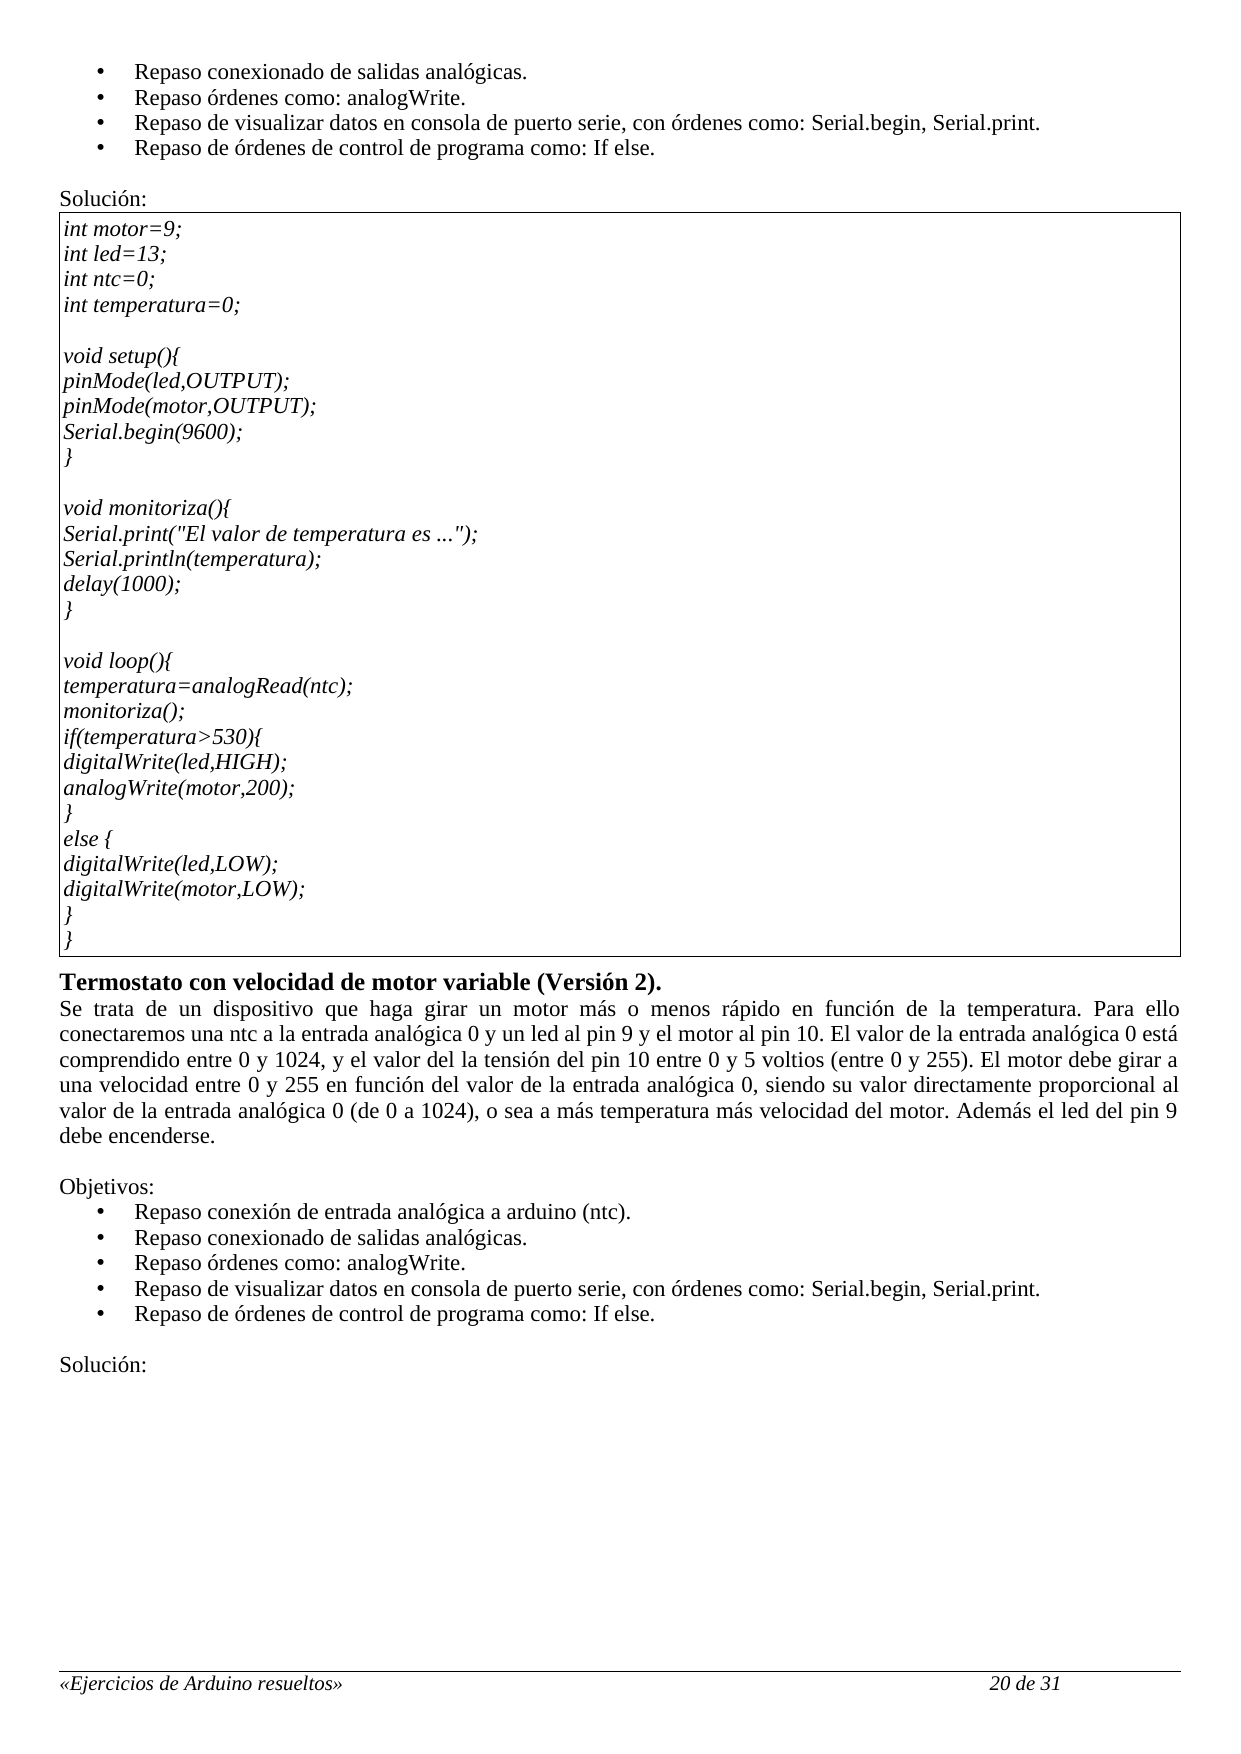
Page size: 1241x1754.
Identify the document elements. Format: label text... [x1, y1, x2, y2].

text Solución: [147, 1352, 1181, 1377]
text temperatura=analogRead(ntc); [176, 669, 1180, 694]
list Repaso conexión de entrada analógica a arduino (ntc). [632, 1199, 1181, 1225]
text } [74, 593, 1180, 618]
list Repaso de visualizar datos en consola de puerto serie, con órdenes como: Serial.begin, Serial.print. [1042, 1276, 1181, 1301]
text pinMode(led,OUTPUT); [183, 364, 1180, 389]
text void monitoriza(){ [60, 491, 1180, 517]
text } [74, 898, 1180, 923]
text else { [74, 822, 1180, 847]
text Serial.begin(9600); [245, 415, 1180, 440]
list Repaso de visualizar datos en consola de puerto serie, con órdenes como: Serial.begin, Serial.print. [1042, 110, 1181, 135]
text Se trata de un dispositivo que haga girar un motor más o menos rápido en función de la temperatura. Para ello conectaremos una ntc a la entrada analógica 0 y un led al pin 9 y el motor al pin 10. El valor de la entrada analógica 0 está comprendido entre 0 y 1024, y el valor del la tensión del pin 10 entre 0 y 5 voltios (entre 0 y 255). El motor debe girar a una velocidad entre 0 y 255 en función del valor de la entrada analógica 0, siendo su valor directamente proporcional al valor de la entrada analógica 0 (de 0 a 1024), o sea a más temperatura más velocidad del motor. Además el led del pin 9 debe encenderse. [216, 1123, 1181, 1148]
text int ntc=0; [158, 262, 1180, 288]
list Repaso conexionado de salidas analógicas. [528, 1225, 1181, 1250]
text Serial.println(temperatura); [324, 542, 1180, 567]
list Repaso conexionado de salidas analógicas. [528, 59, 1181, 84]
list Repaso órdenes como: analogWrite. [97, 84, 1181, 110]
text void loop(){ [60, 644, 1180, 669]
list Repaso de órdenes de control de programa como: If else. [656, 135, 1181, 161]
list Repaso conexionado de salidas analógicas. [97, 59, 134, 84]
text Termostato con velocidad de motor variable (Versión 2). [662, 968, 1181, 996]
text int temperatura=0; [158, 288, 1180, 313]
text monitoriza(); [60, 694, 1180, 720]
text pinMode(motor,OUTPUT); [60, 389, 1180, 415]
text delay(1000); [183, 567, 1180, 593]
text int led=13; [169, 237, 1180, 262]
list Repaso órdenes como: analogWrite. [466, 1250, 1181, 1276]
text } [74, 796, 1180, 822]
text } [60, 923, 1180, 956]
list Repaso conexionado de salidas analógicas. [97, 1225, 134, 1250]
text int motor=9; [60, 213, 1180, 237]
text Solución: [147, 186, 1181, 212]
text digitalWrite(led,LOW); [116, 847, 1180, 872]
text digitalWrite(led,HIGH); [265, 745, 1180, 771]
text } [74, 440, 1180, 466]
list Repaso órdenes como: analogWrite. [97, 1250, 134, 1276]
list Repaso de órdenes de control de programa como: If else. [656, 1301, 1181, 1326]
text analogWrite(motor,200); [290, 771, 1180, 796]
text digitalWrite(motor,LOW); [281, 872, 1180, 898]
text Objetivos: [160, 1174, 1181, 1199]
text void setup(){ [60, 339, 1180, 364]
text if(temperatura>530){ [187, 720, 1180, 745]
text Serial.print("El valor de temperatura es ..."); [234, 517, 1180, 542]
